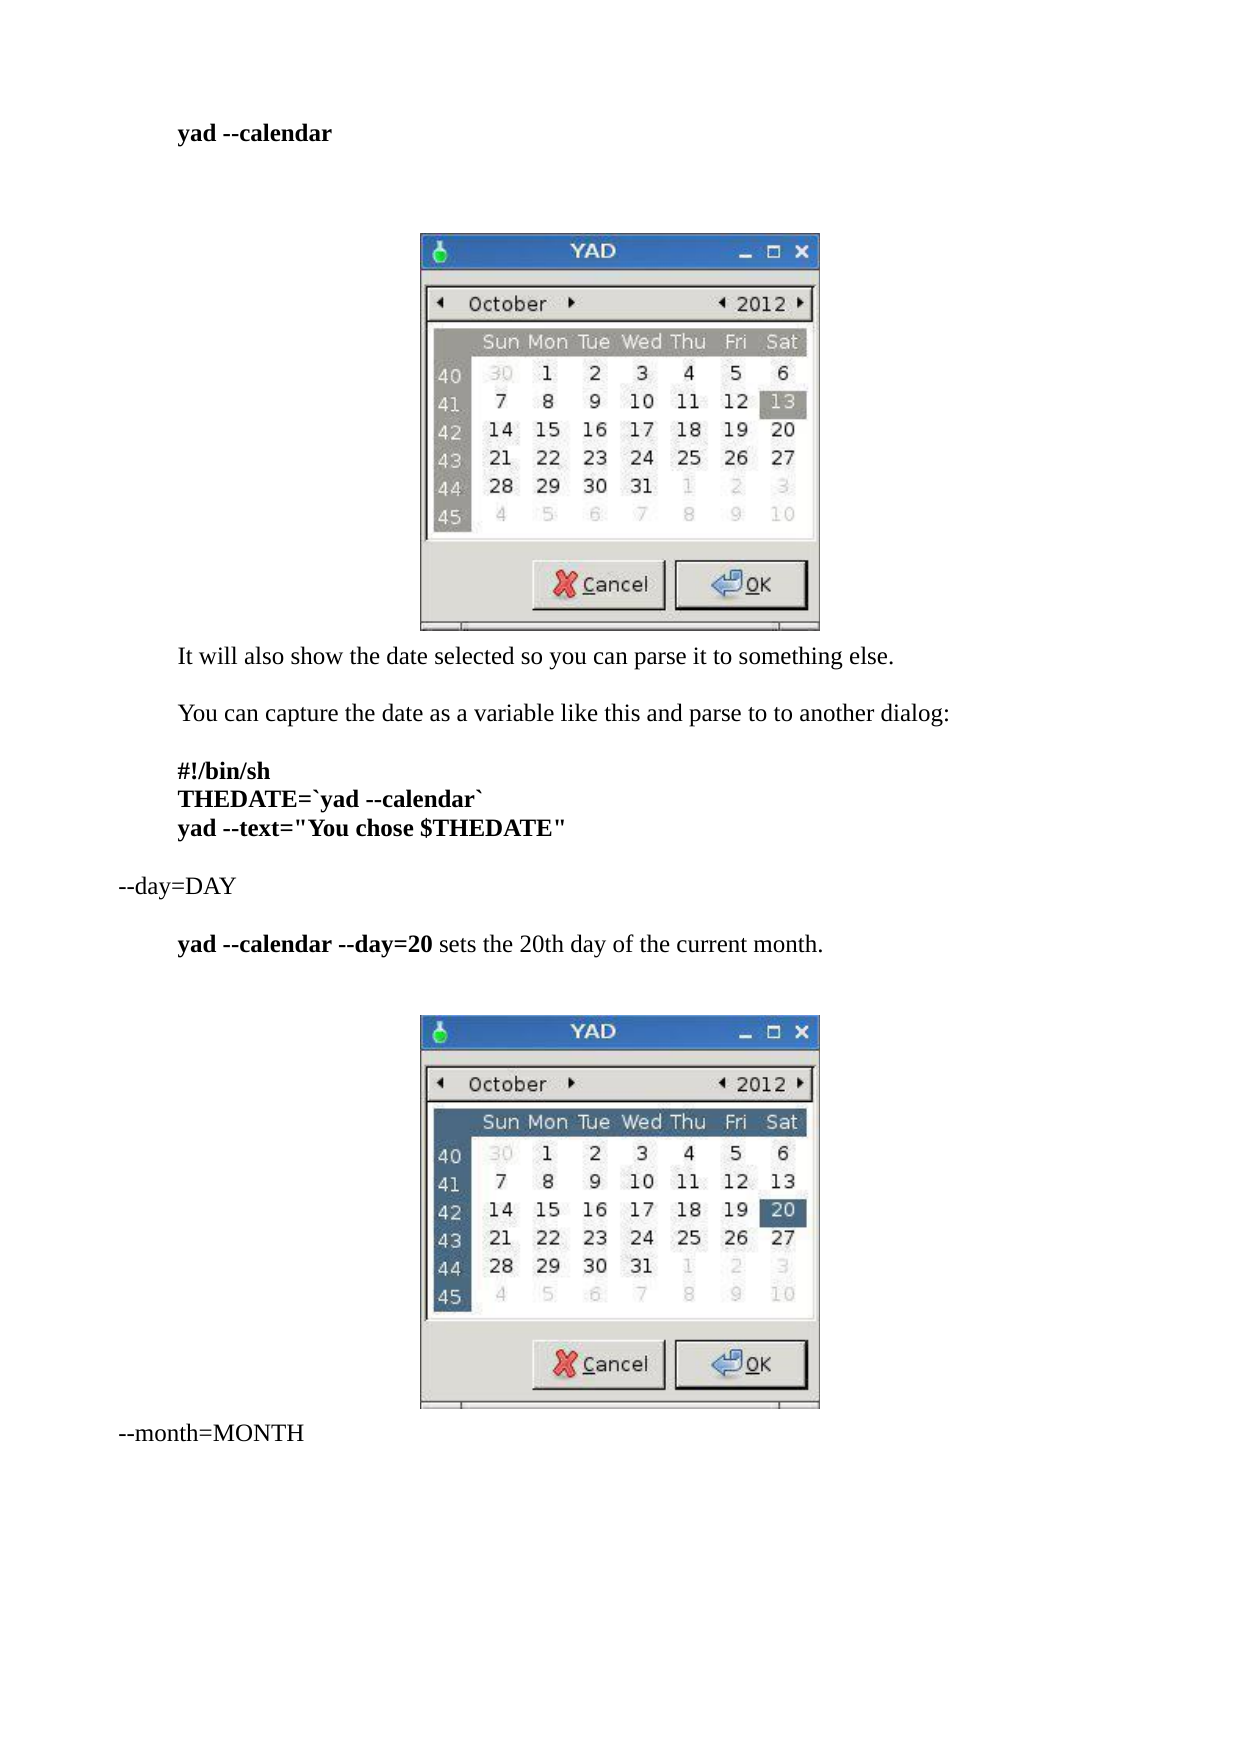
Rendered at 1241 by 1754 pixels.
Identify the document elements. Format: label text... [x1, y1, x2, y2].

subtitle --day=DAY [118, 871, 1122, 900]
list yad --calendar --day=20 sets the 20th day of the current month. [177, 900, 1122, 1015]
picture [420, 1015, 820, 1409]
subtitle --month=MONTH [118, 1418, 1122, 1446]
list It will also show the date selected so you can parse it to something else. You can capture the date as a variable like this and parse to to another dialog: #!/bin/sh THEDATE=`yad --calendar` yad --text="You chose $THEDATE" [177, 641, 1122, 842]
picture [420, 233, 820, 631]
list yad --calendar [177, 118, 1122, 204]
